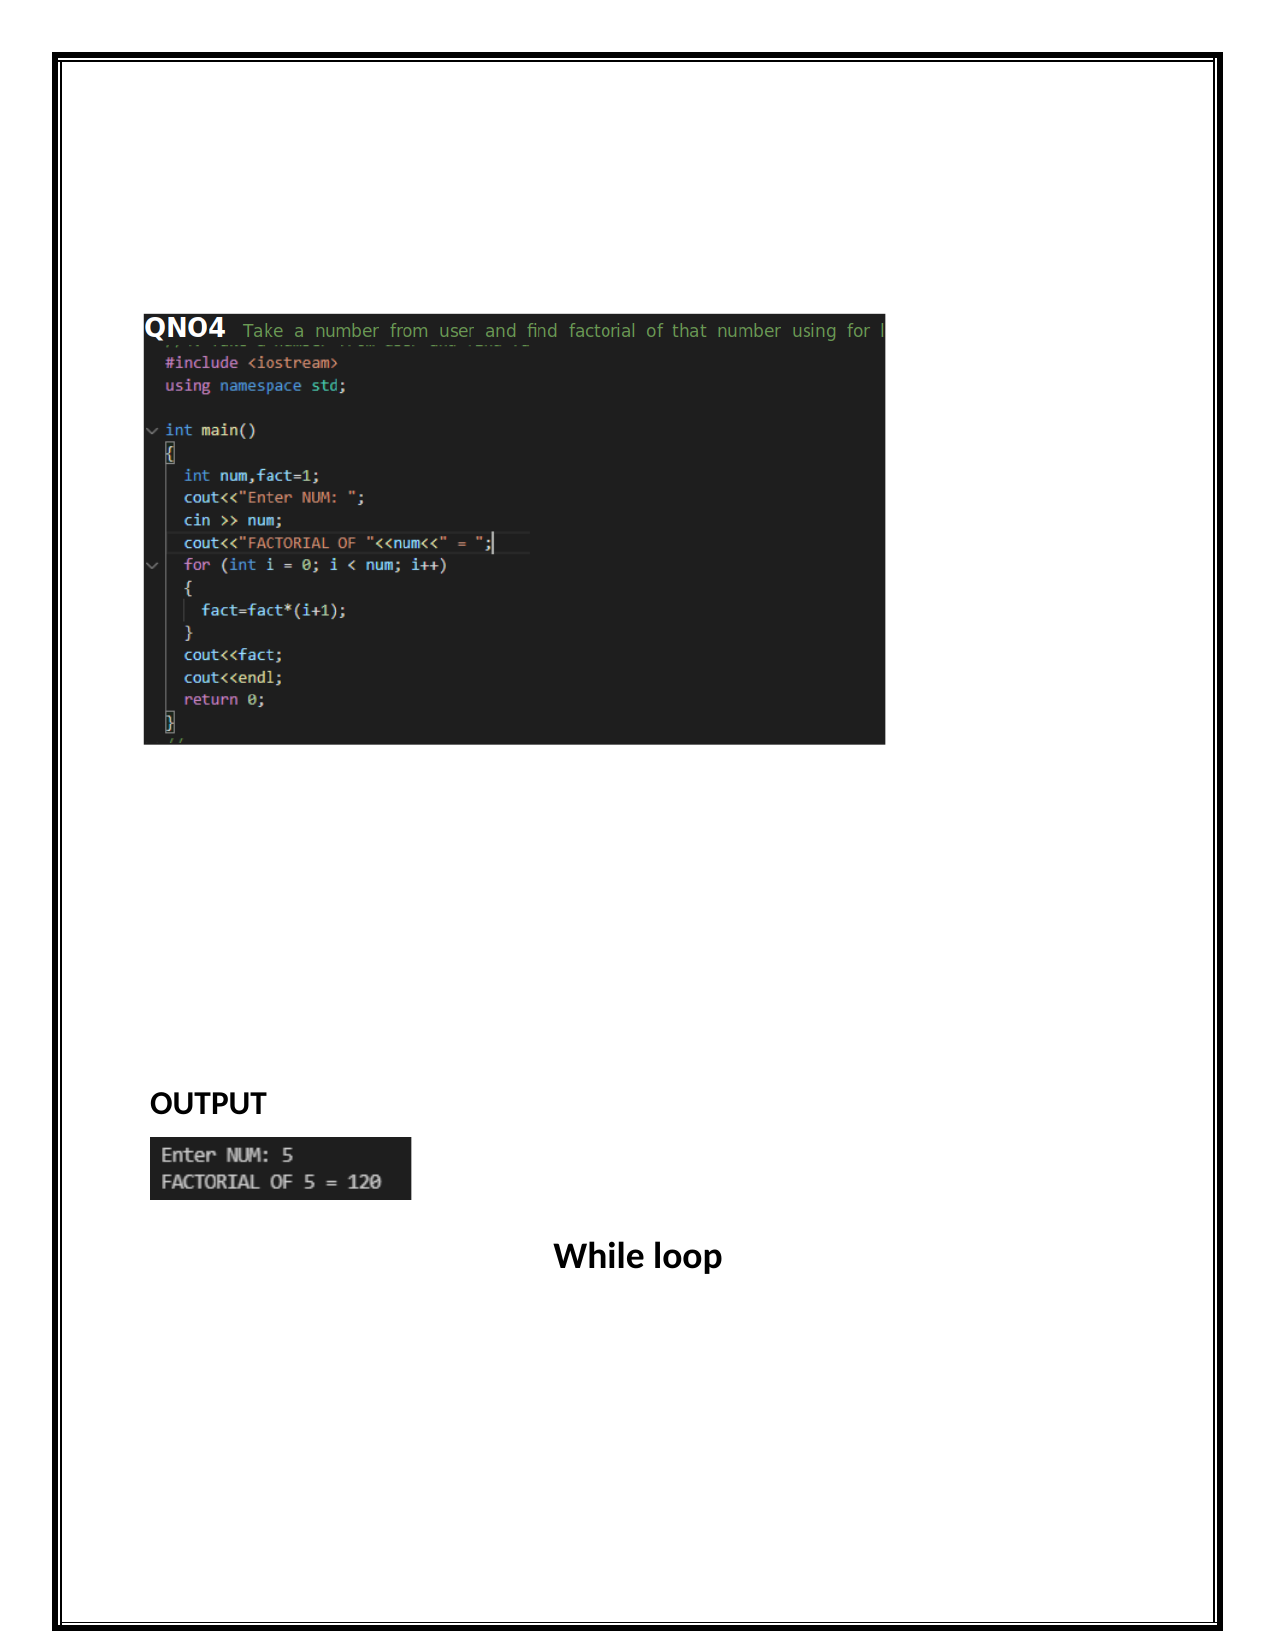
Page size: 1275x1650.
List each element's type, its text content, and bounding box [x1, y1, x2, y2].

text While loop [211, 1232, 1065, 1278]
picture [150, 1137, 412, 1200]
text OUTPUT [150, 1082, 1204, 1123]
picture [138, 307, 886, 748]
